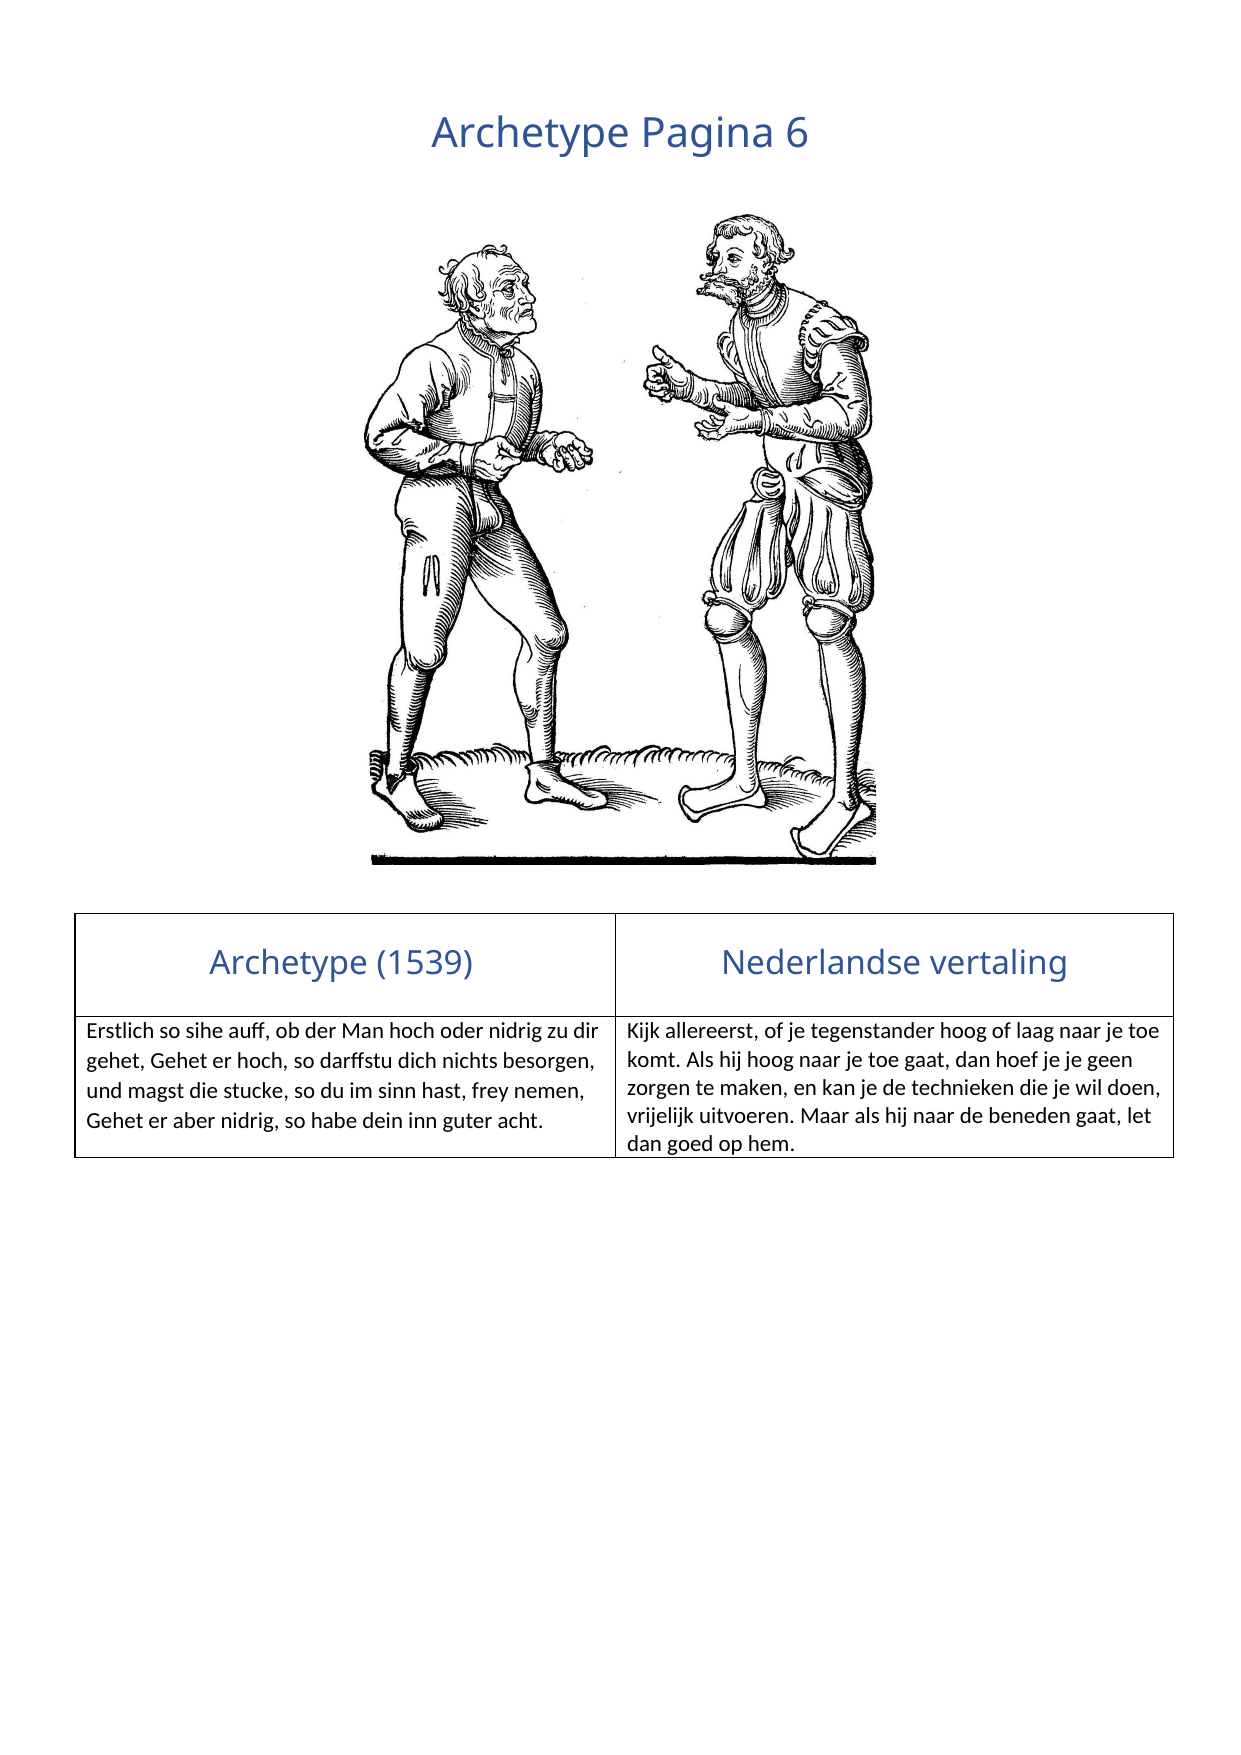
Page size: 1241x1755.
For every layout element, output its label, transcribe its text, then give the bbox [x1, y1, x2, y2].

picture [364, 196, 877, 865]
table_cell Kijk allereerst, of je tegenstander hoog of laag naar je toe komt. Als hij hoog naar je toe gaat, dan hoef je je geen zorgen te maken, en kan je de technieken die je wil doen, vrijelijk uitvoeren. Maar als hij naar de beneden gaat, let dan goed op hem. [616, 1017, 1173, 1157]
table_header Archetype (1539) [76, 914, 615, 1016]
table_cell Erstlich so sihe auff, ob der Man hoch oder nidrig zu dir gehet, Gehet er hoch, so darffstu dich nichts besorgen, und magst die stucke, so du im sinn hast, frey nemen, Gehet er aber nidrig, so habe dein inn guter acht. [76, 1017, 615, 1157]
table_header Nederlandse vertaling [616, 914, 1173, 1016]
subtitle Archetype Pagina 6 [75, 103, 1165, 160]
